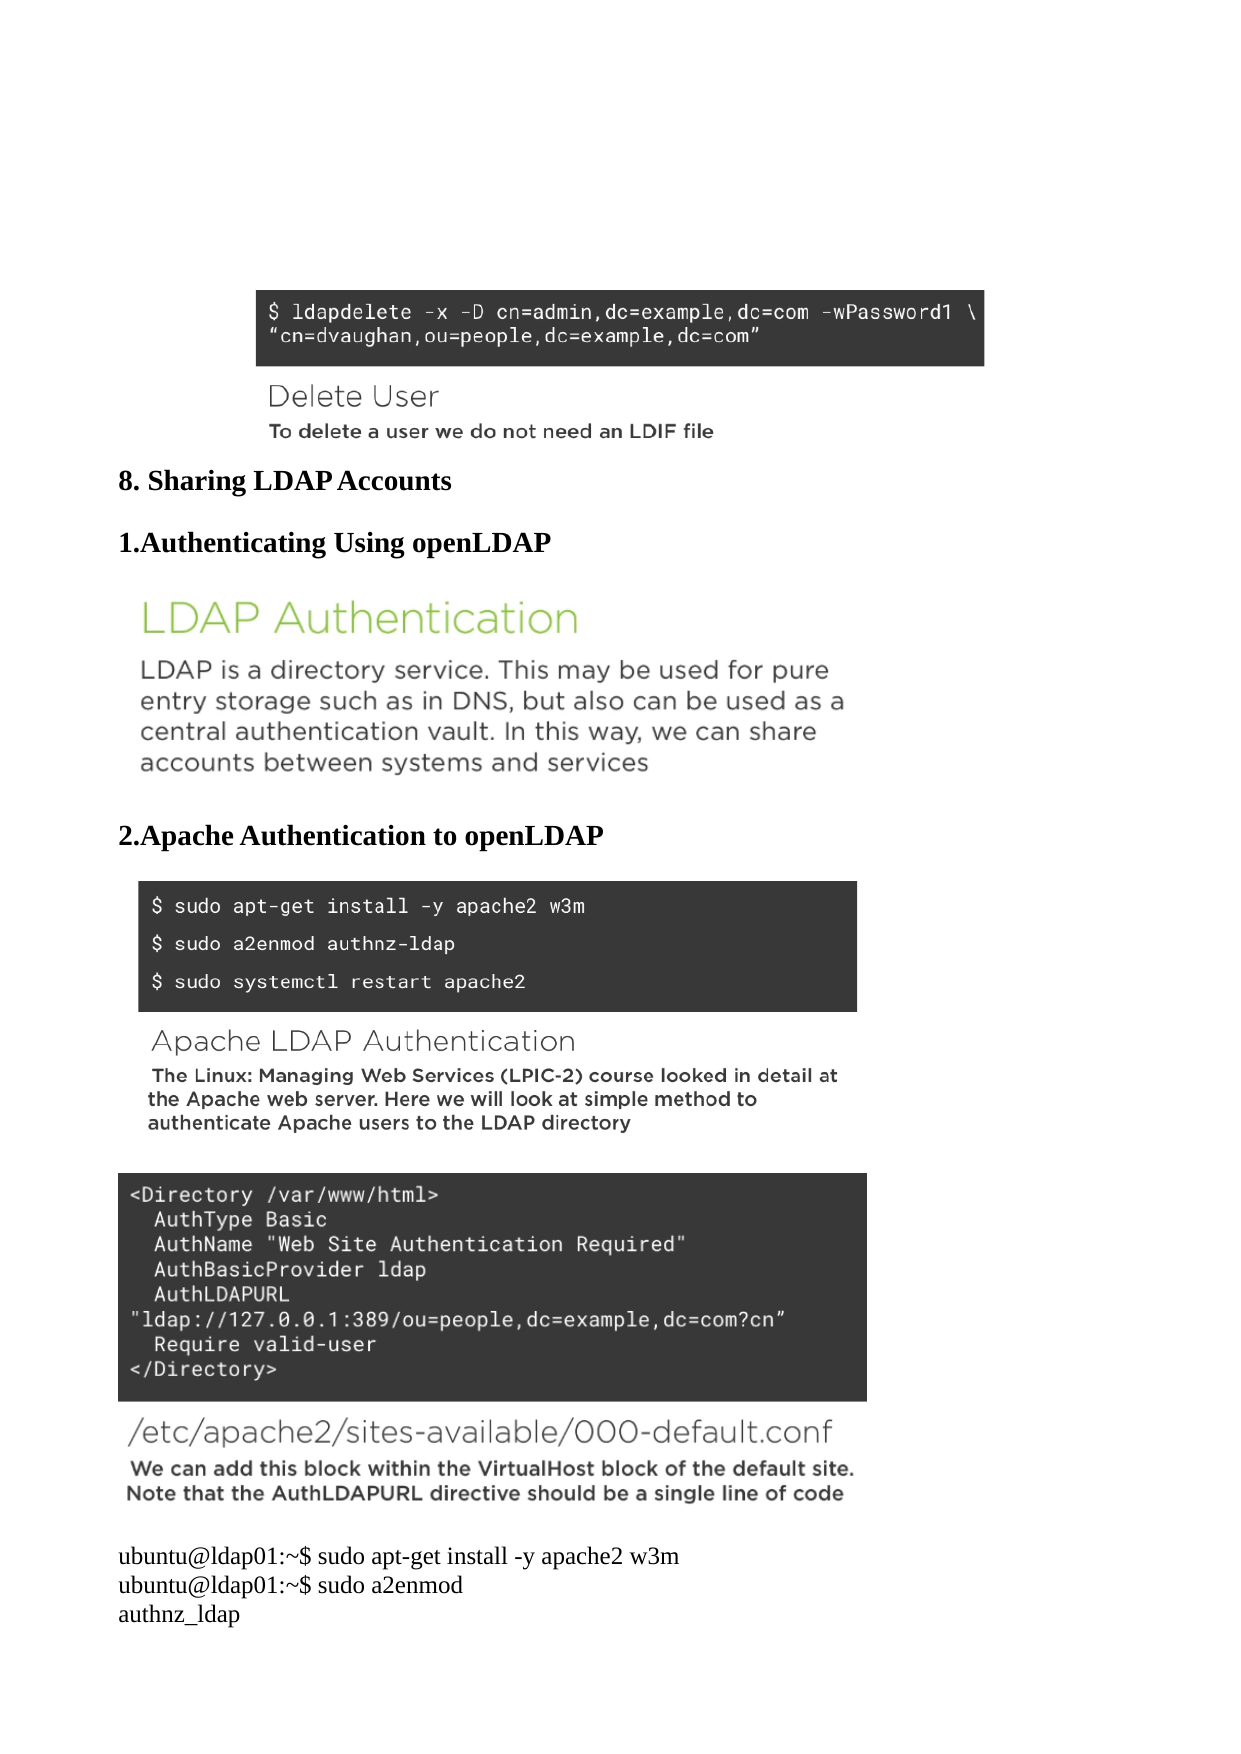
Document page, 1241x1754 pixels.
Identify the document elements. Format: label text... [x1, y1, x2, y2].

text authnz_ldap [118, 1599, 1122, 1627]
picture [118, 1173, 867, 1519]
text 1.Authenticating Using openLDAP [118, 525, 1122, 559]
text 8. Sharing LDAP Accounts [118, 463, 1122, 497]
picture [255, 290, 985, 459]
picture [124, 587, 887, 800]
text ubuntu@ldap01:~$ sudo apt-get install -y apache2 w3m [118, 1541, 1122, 1570]
text 2.Apache Authentication to openLDAP [118, 818, 1122, 851]
picture [138, 881, 858, 1143]
text ubuntu@ldap01:~$ sudo a2enmod [118, 1570, 1122, 1599]
